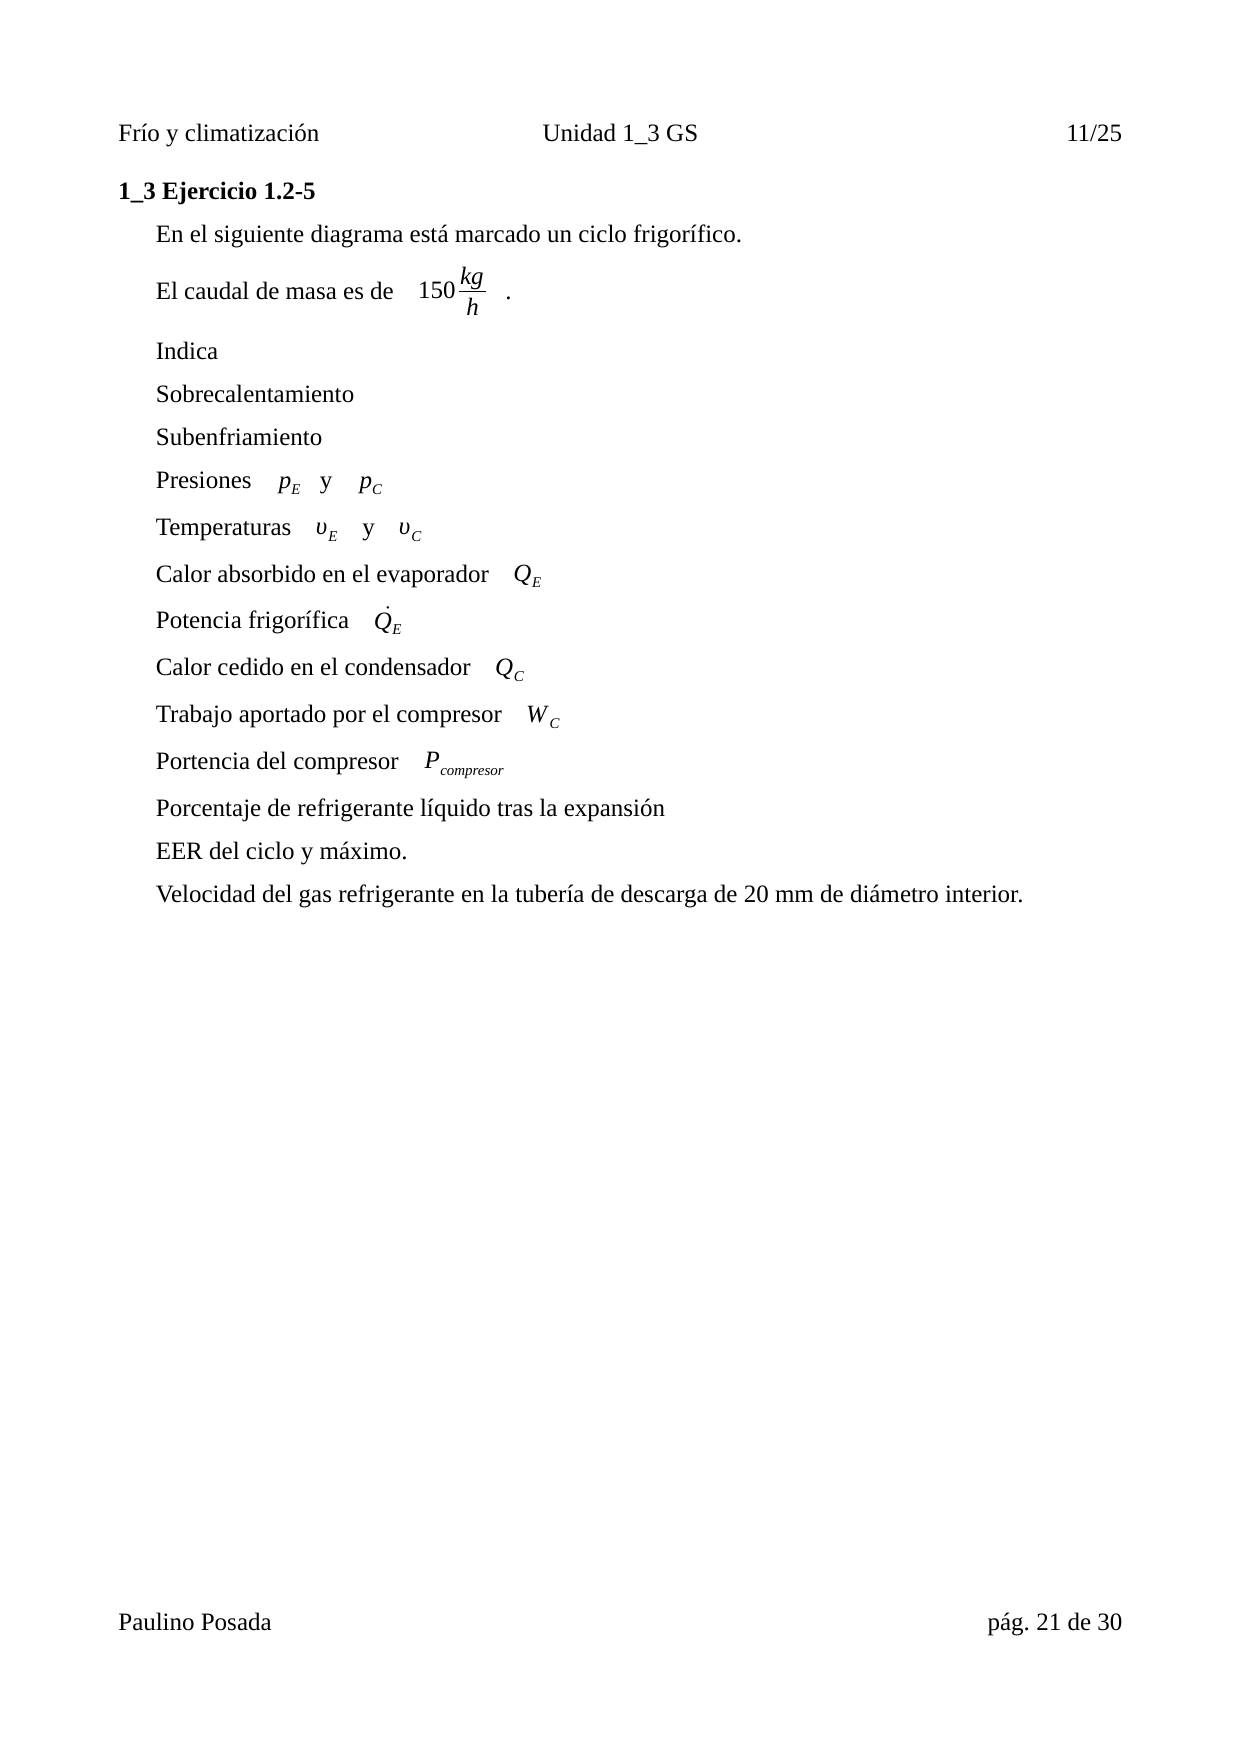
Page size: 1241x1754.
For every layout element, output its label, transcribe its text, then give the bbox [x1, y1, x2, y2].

text Sobrecalentamiento [156, 379, 1122, 408]
text Presiones y [156, 465, 1122, 498]
text Portencia del compresor [156, 746, 1122, 778]
text 1_3 Ejercicio 1.2-5 [118, 176, 1122, 205]
text Calor absorbido en el evaporador [156, 559, 1122, 591]
text Porcentaje de refrigerante líquido tras la expansión [156, 793, 1122, 822]
text Indica [156, 336, 1122, 365]
text EER del ciclo y máximo. [156, 836, 1122, 865]
text Potencia frigorífica [156, 606, 1122, 638]
text Trabajo aportado por el compresor [156, 699, 1122, 732]
text El caudal de masa es de . [156, 263, 1122, 322]
text Velocidad del gas refrigerante en la tubería de descarga de 20 mm de diámetro interior. [156, 879, 1122, 908]
text Calor cedido en el condensador [156, 652, 1122, 685]
text Subenfriamiento [156, 422, 1122, 451]
text Temperaturas y [156, 512, 1122, 544]
text En el siguiente diagrama está marcado un ciclo frigorífico. [156, 219, 1122, 248]
